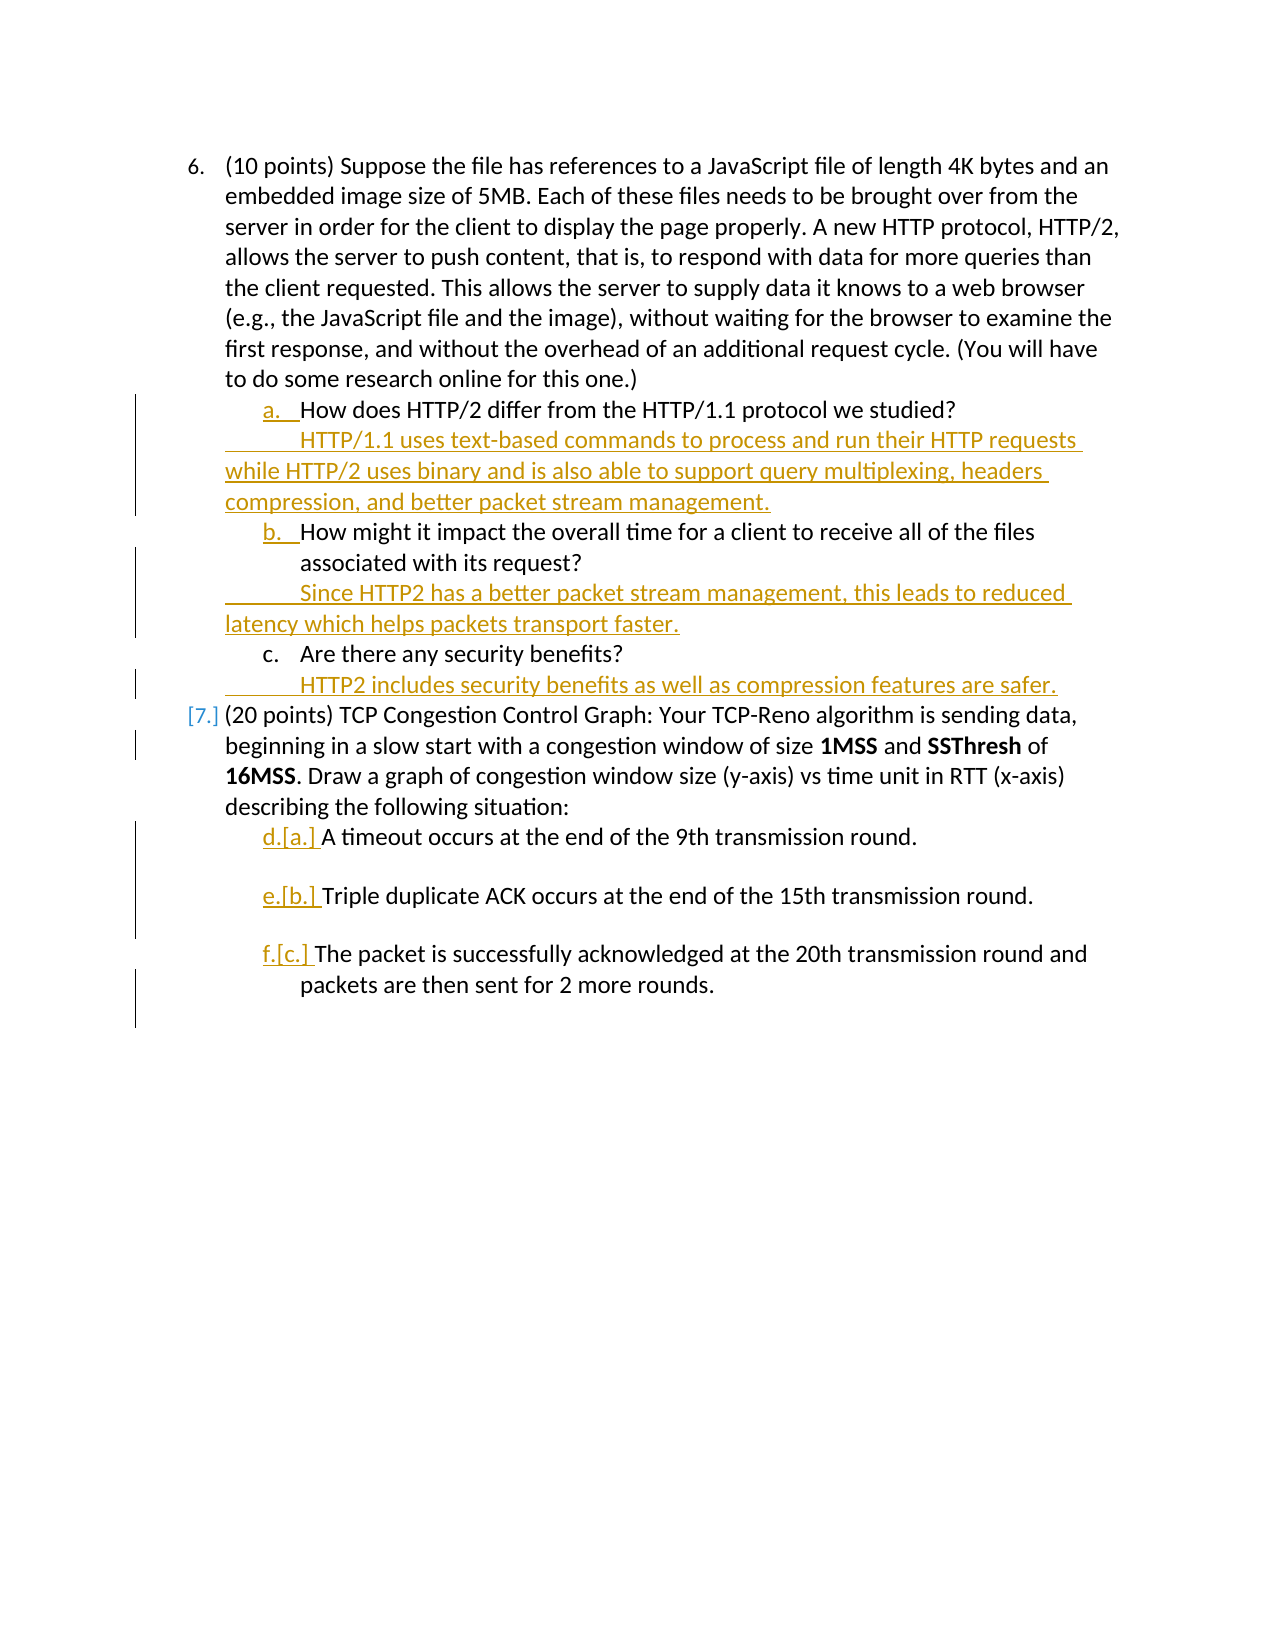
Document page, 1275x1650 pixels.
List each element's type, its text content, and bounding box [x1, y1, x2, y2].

list Triple duplicate ACK occurs at the end of the 15th transmission round. [262, 880, 1125, 911]
list How does HTTP/2 differ from the HTTP/1.1 protocol we studied? [262, 394, 1125, 425]
list (20 points) TCP Congestion Control Graph: Your TCP-Reno algorithm is sending data, beginning in a slow start with a congestion window of size 1MSS and SSThresh of 16MSS. Draw a graph of congestion window size (y-axis) vs time unit in RTT (x-axis) describing the following situation: [187, 699, 1125, 821]
list HTTP/1.1 uses text-based commands to process and run their HTTP requests while HTTP/2 uses binary and is also able to support query multiplexing, headers compression, and better packet stream management. [225, 425, 1125, 516]
list Since HTTP2 has a better packet stream management, this leads to reduced latency which helps packets transport faster. [225, 577, 1125, 638]
list HTTP2 includes security benefits as well as compression features are safer. [225, 669, 1125, 699]
list (10 points) Suppose the file has references to a JavaScript file of length 4K bytes and an embedded image size of 5MB. Each of these files needs to be brought over from the server in order for the client to display the page properly. A new HTTP protocol, HTTP/2, allows the server to push content, that is, to respond with data for more queries than the client requested. This allows the server to supply data it knows to a web browser (e.g., the JavaScript file and the image), without waiting for the browser to examine the first response, and without the overhead of an additional request cycle. (You will have to do some research online for this one.) [187, 150, 1125, 394]
list How might it impact the overall time for a client to receive all of the files associated with its request? [262, 516, 1125, 577]
list The packet is successfully acknowledged at the 20th transmission round and packets are then sent for 2 more rounds. [262, 938, 1125, 999]
list Are there any security benefits? [262, 638, 1125, 669]
list A timeout occurs at the end of the 9th transmission round. [262, 821, 1125, 852]
